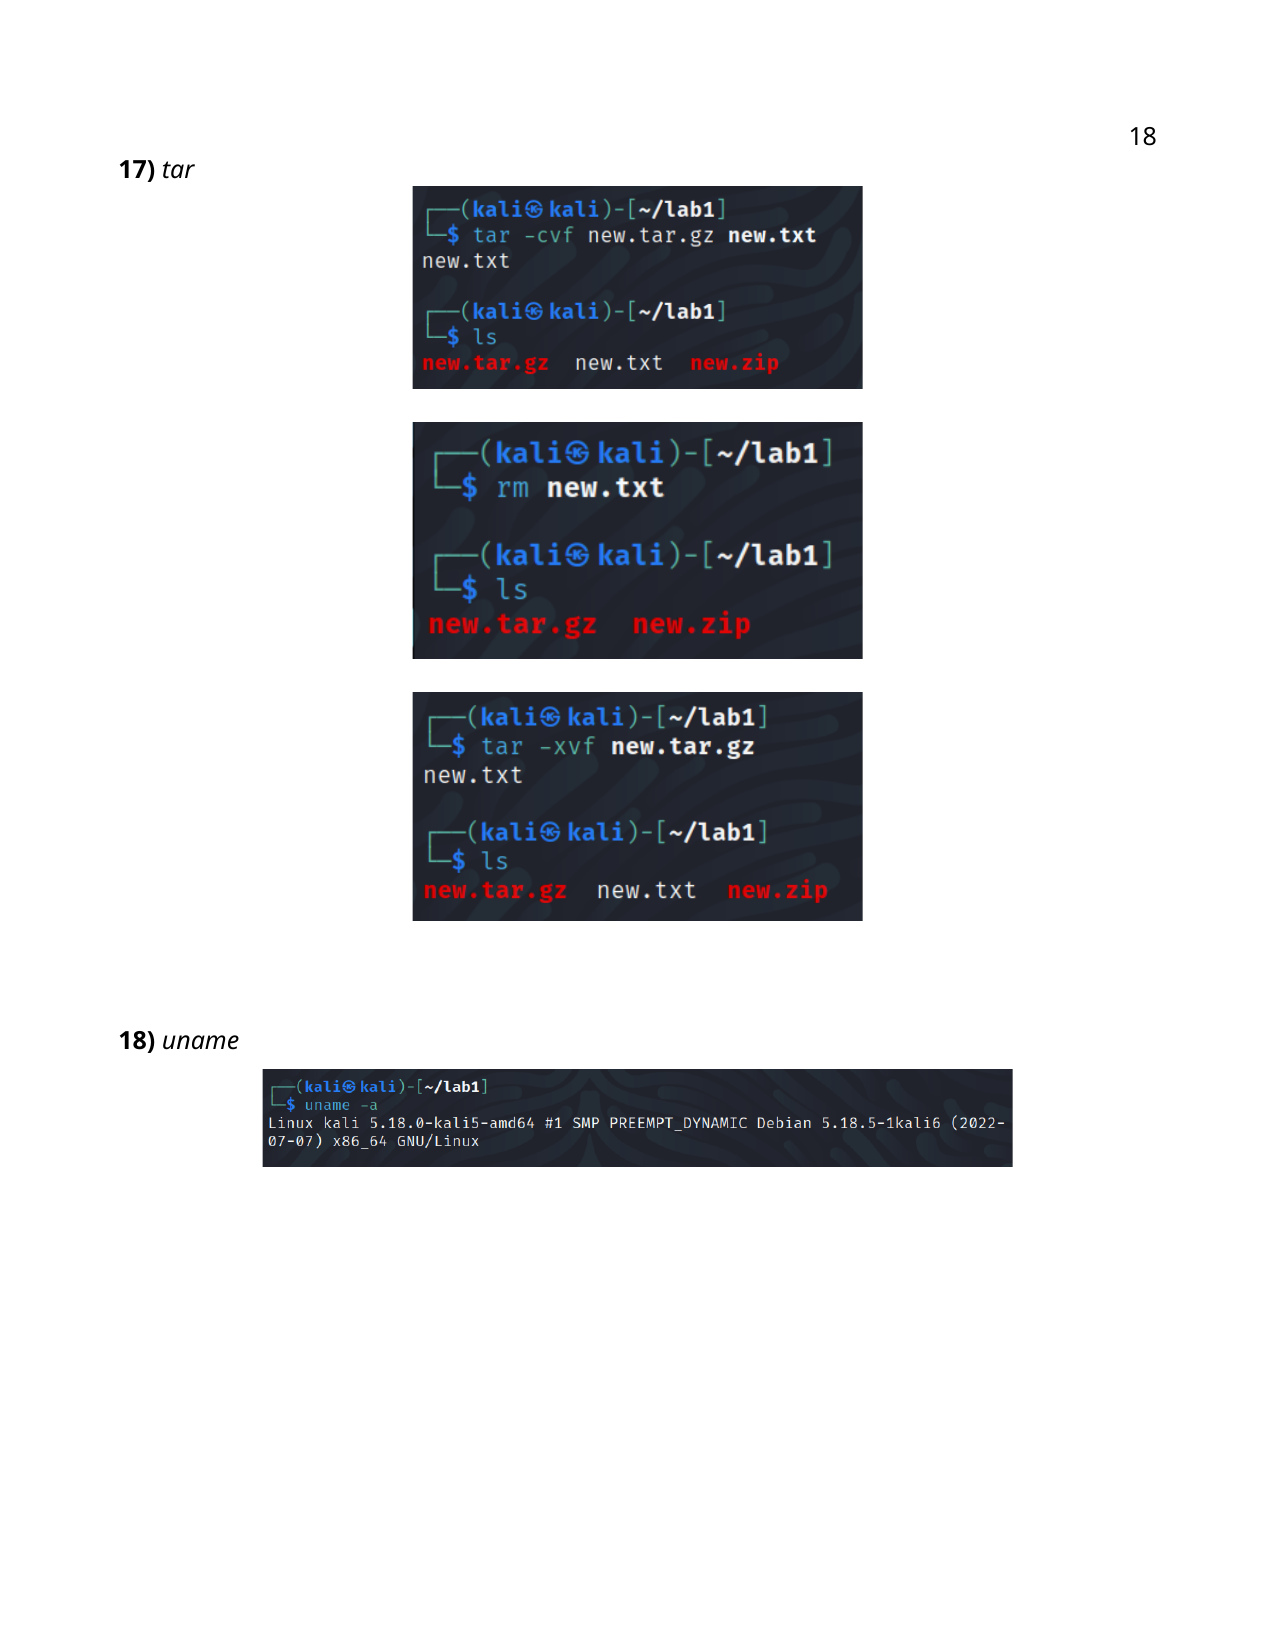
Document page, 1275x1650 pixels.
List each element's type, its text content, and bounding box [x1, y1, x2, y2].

text 18) uname [118, 1023, 1157, 1057]
picture [412, 422, 863, 659]
text 17) tar [118, 152, 1157, 186]
picture [412, 186, 863, 389]
picture [412, 692, 863, 921]
picture [262, 1069, 1013, 1167]
